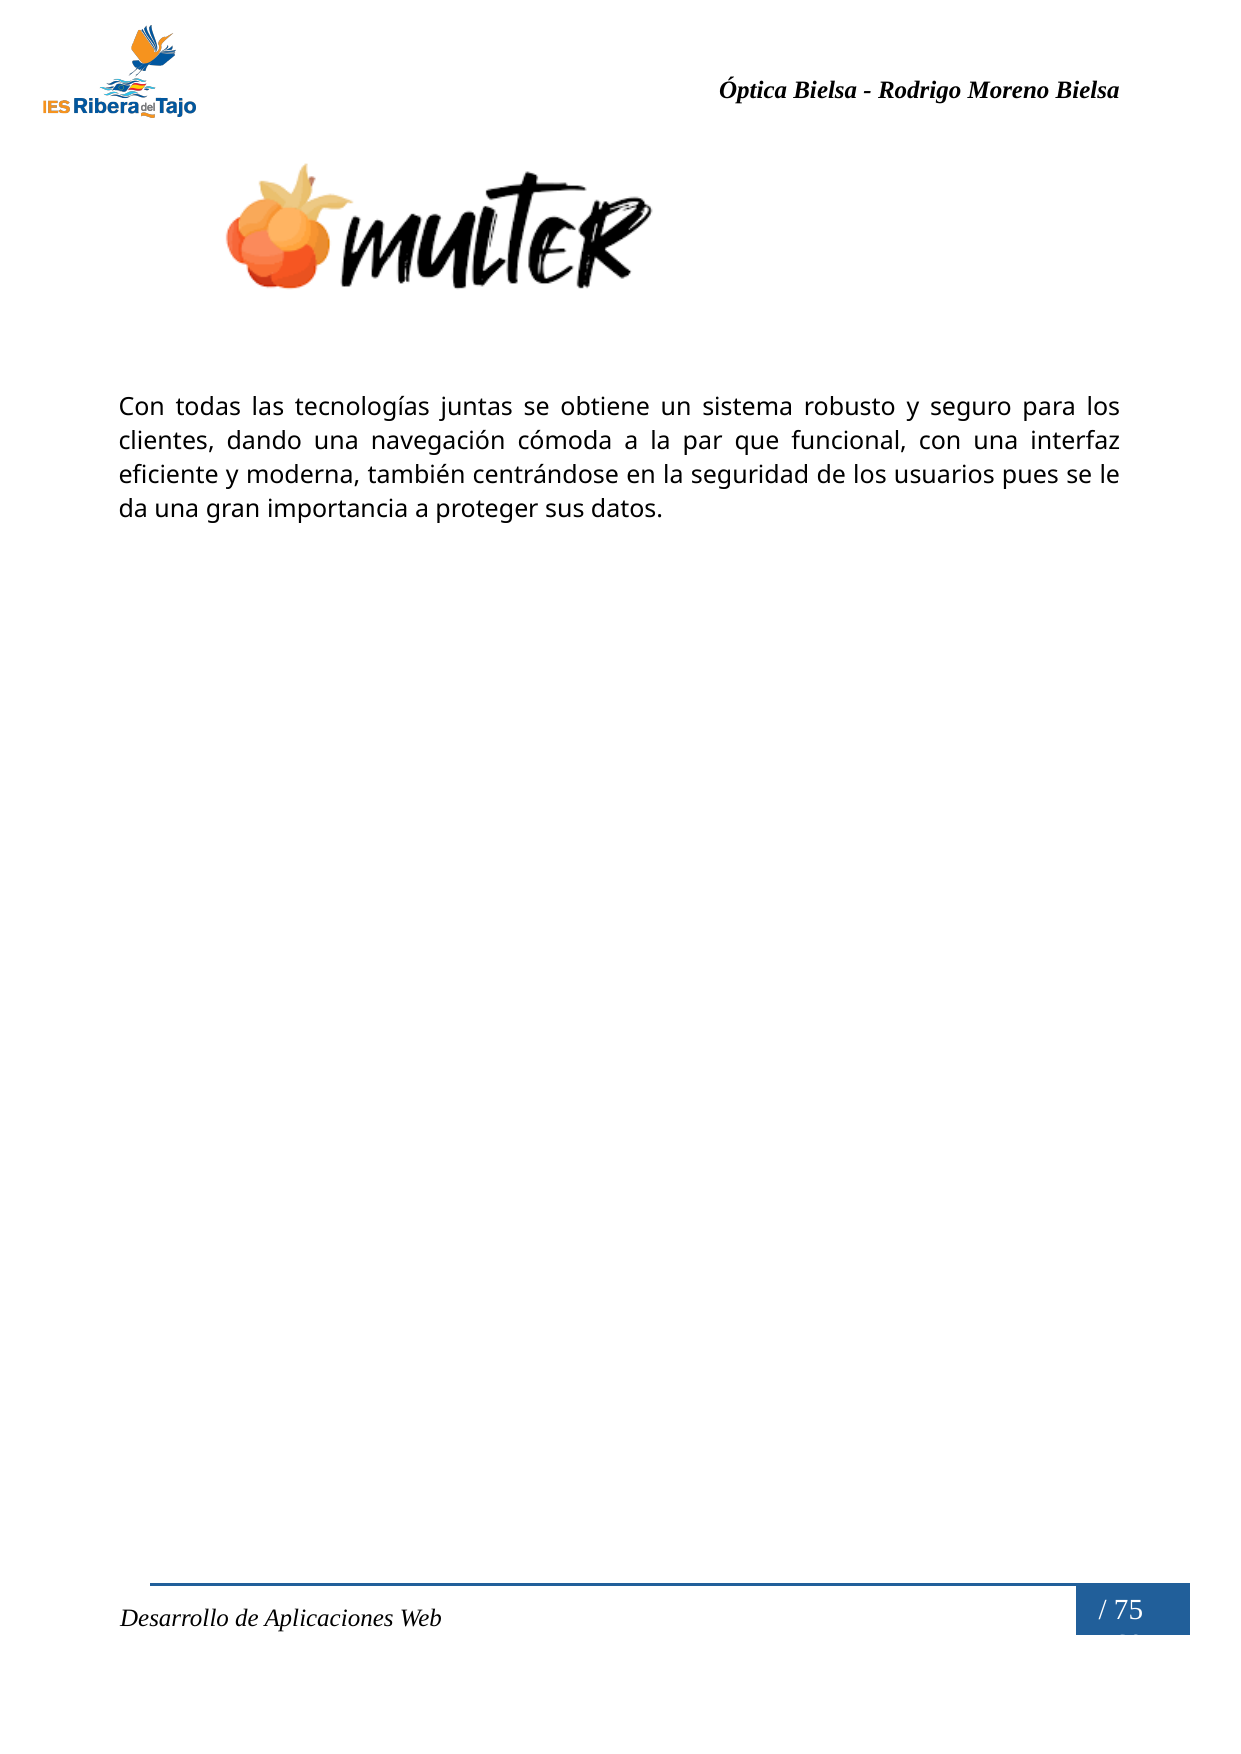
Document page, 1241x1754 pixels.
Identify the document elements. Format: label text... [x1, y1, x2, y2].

text Con todas las tecnologías juntas se obtiene un sistema robusto y seguro para los clientes, dando una navegación cómoda a la par que funcional, con una interfaz eficiente y moderna, también centrándose en la seguridad de los usuarios pues se le da una gran importancia a proteger sus datos. [118, 388, 1122, 525]
